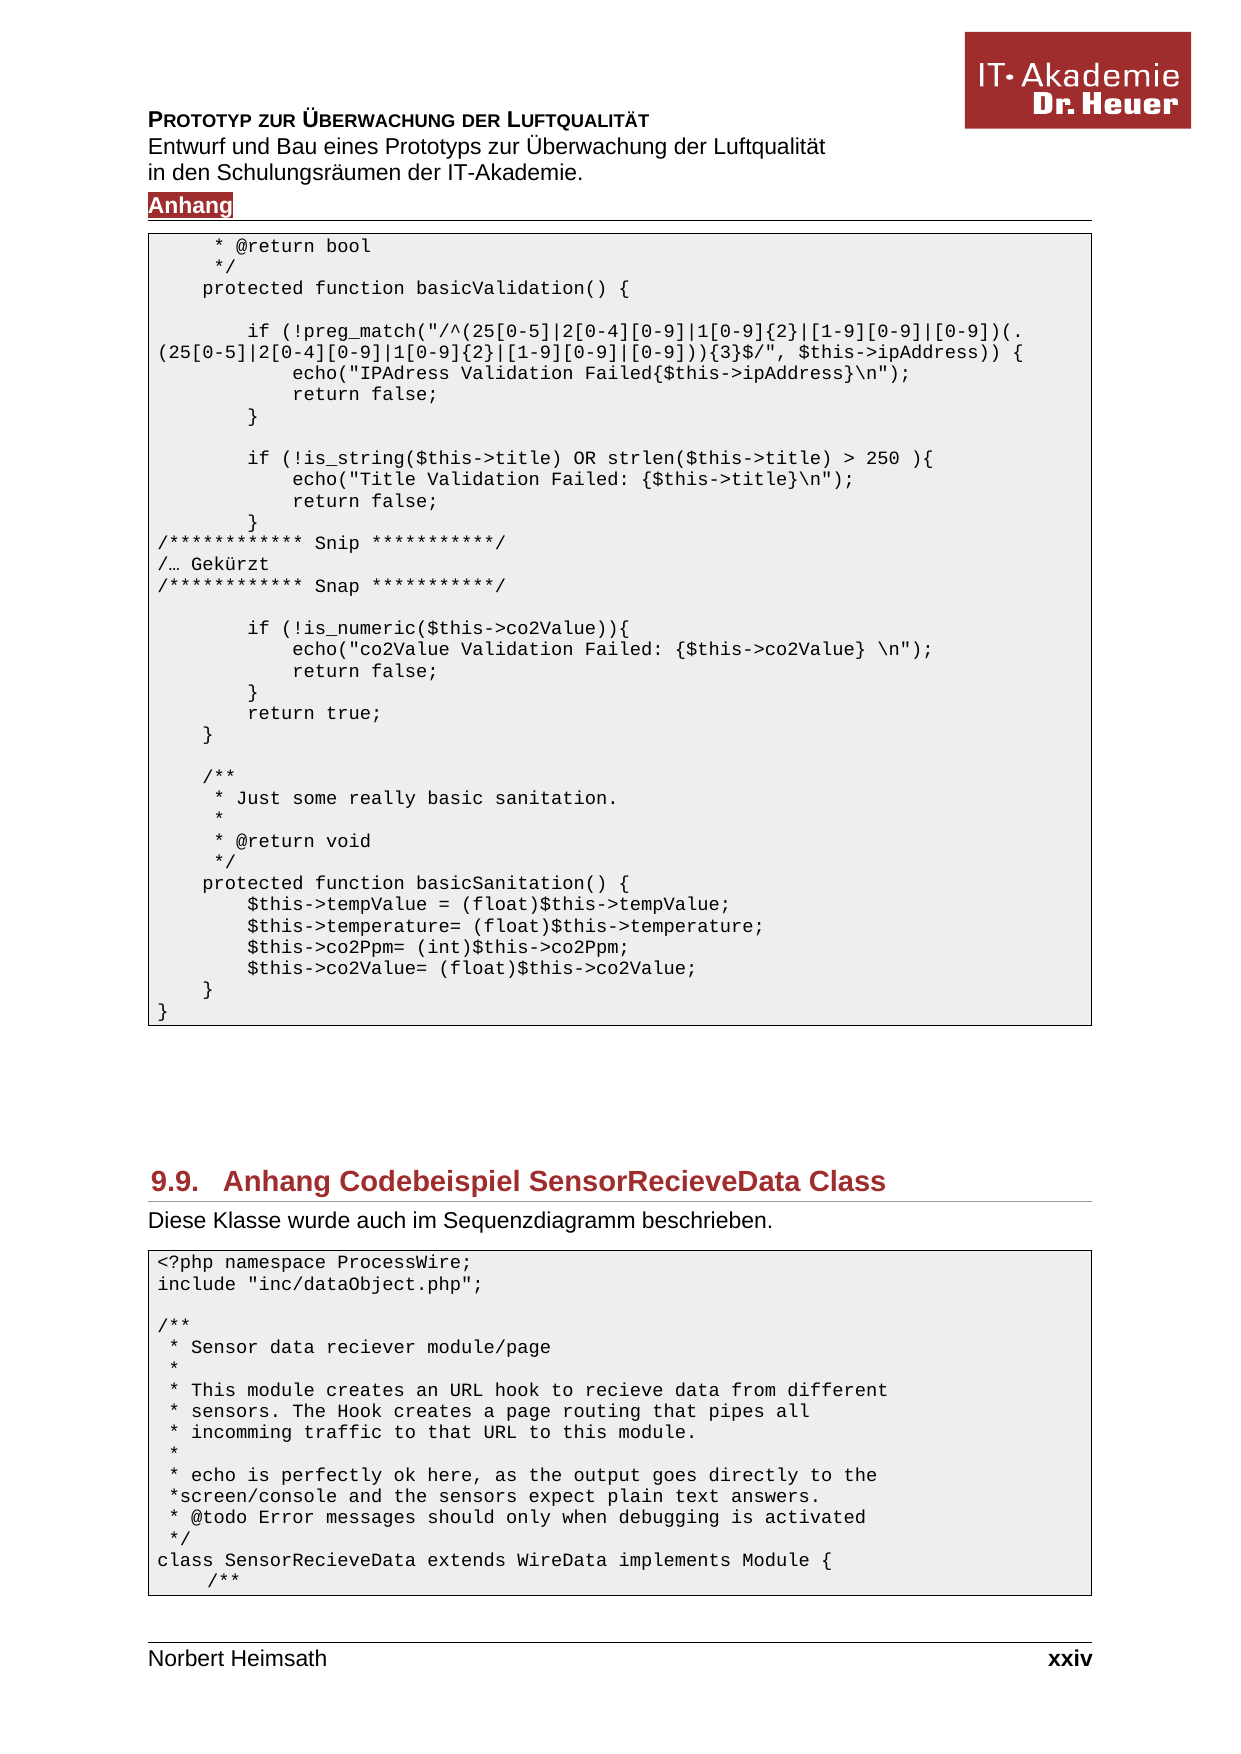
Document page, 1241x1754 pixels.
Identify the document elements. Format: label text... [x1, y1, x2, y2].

list echo("co2Value Validation Failed: {$this->co2Value} \n"); [149, 637, 1091, 658]
list if (!is_numeric($this->co2Value)){ [149, 616, 1091, 637]
list /************ Snip ***********/ [149, 531, 1091, 552]
list * @todo Error messages should only when debugging is activated [149, 1505, 1091, 1526]
list * sensors. The Hook creates a page routing that pipes all [149, 1399, 1091, 1420]
list /** [149, 1569, 1091, 1595]
list * This module creates an URL hook to recieve data from different [149, 1378, 1091, 1399]
list return false; [149, 658, 1091, 679]
list *screen/console and the sensors expect plain text answers. [149, 1484, 1091, 1505]
list /… Gekürzt [149, 552, 1091, 573]
list * Just some really basic sanitation. [149, 786, 1091, 807]
list * @return void [149, 828, 1091, 849]
list */ [149, 1526, 1091, 1548]
list class SensorRecieveData extends WireData implements Module { [149, 1548, 1091, 1569]
list if (!preg_match("/^(25[0-5]|2[0-4][0-9]|1[0-9]{2}|[1-9][0-9]|[0-9])(.(25[0-5]|2[0-4][0-9]|1[0-9]{2}|[1-9][0-9]|[0-9])){3}$/", $this->ipAddress)) { [149, 318, 1091, 361]
subtitle Anhang Codebeispiel SensorRecieveData Class [148, 1161, 1092, 1201]
list * @return bool [149, 234, 1091, 254]
list if (!is_string($this->title) OR strlen($this->title) > 250 ){ [149, 446, 1091, 467]
list $this->co2Value= (float)$this->co2Value; [149, 956, 1091, 977]
list return true; [149, 701, 1091, 722]
list return false; [149, 382, 1091, 403]
list echo("IPAdress Validation Failed{$this->ipAddress}\n"); [149, 361, 1091, 382]
list * echo is perfectly ok here, as the output goes directly to the [149, 1463, 1091, 1484]
list * [149, 807, 1091, 828]
list include "inc/dataObject.php"; [149, 1271, 1091, 1293]
list * incomming traffic to that URL to this module. [149, 1420, 1091, 1441]
list /** [149, 1314, 1091, 1335]
list } [149, 509, 1091, 531]
list $this->temperature= (float)$this->temperature; [149, 913, 1091, 934]
list } [149, 403, 1091, 424]
list } [149, 977, 1091, 998]
list */ [149, 254, 1091, 276]
list return false; [149, 488, 1091, 509]
list <?php namespace ProcessWire; [149, 1251, 1091, 1271]
list * Sensor data reciever module/page [149, 1335, 1091, 1356]
list protected function basicValidation() { [149, 276, 1091, 297]
list /************ Snap ***********/ [149, 573, 1091, 594]
list echo("Title Validation Failed: {$this->title}\n"); [149, 467, 1091, 488]
list * [149, 1356, 1091, 1378]
text Diese Klasse wurde auch im Sequenzdiagramm beschrieben. [148, 1207, 1092, 1233]
list } [149, 998, 1091, 1025]
list */ [149, 849, 1091, 871]
list } [149, 679, 1091, 701]
list * [149, 1441, 1091, 1463]
list } [149, 722, 1091, 743]
list /** [149, 764, 1091, 786]
list $this->tempValue = (float)$this->tempValue; [149, 892, 1091, 913]
list $this->co2Ppm= (int)$this->co2Ppm; [149, 934, 1091, 956]
list protected function basicSanitation() { [149, 871, 1091, 892]
